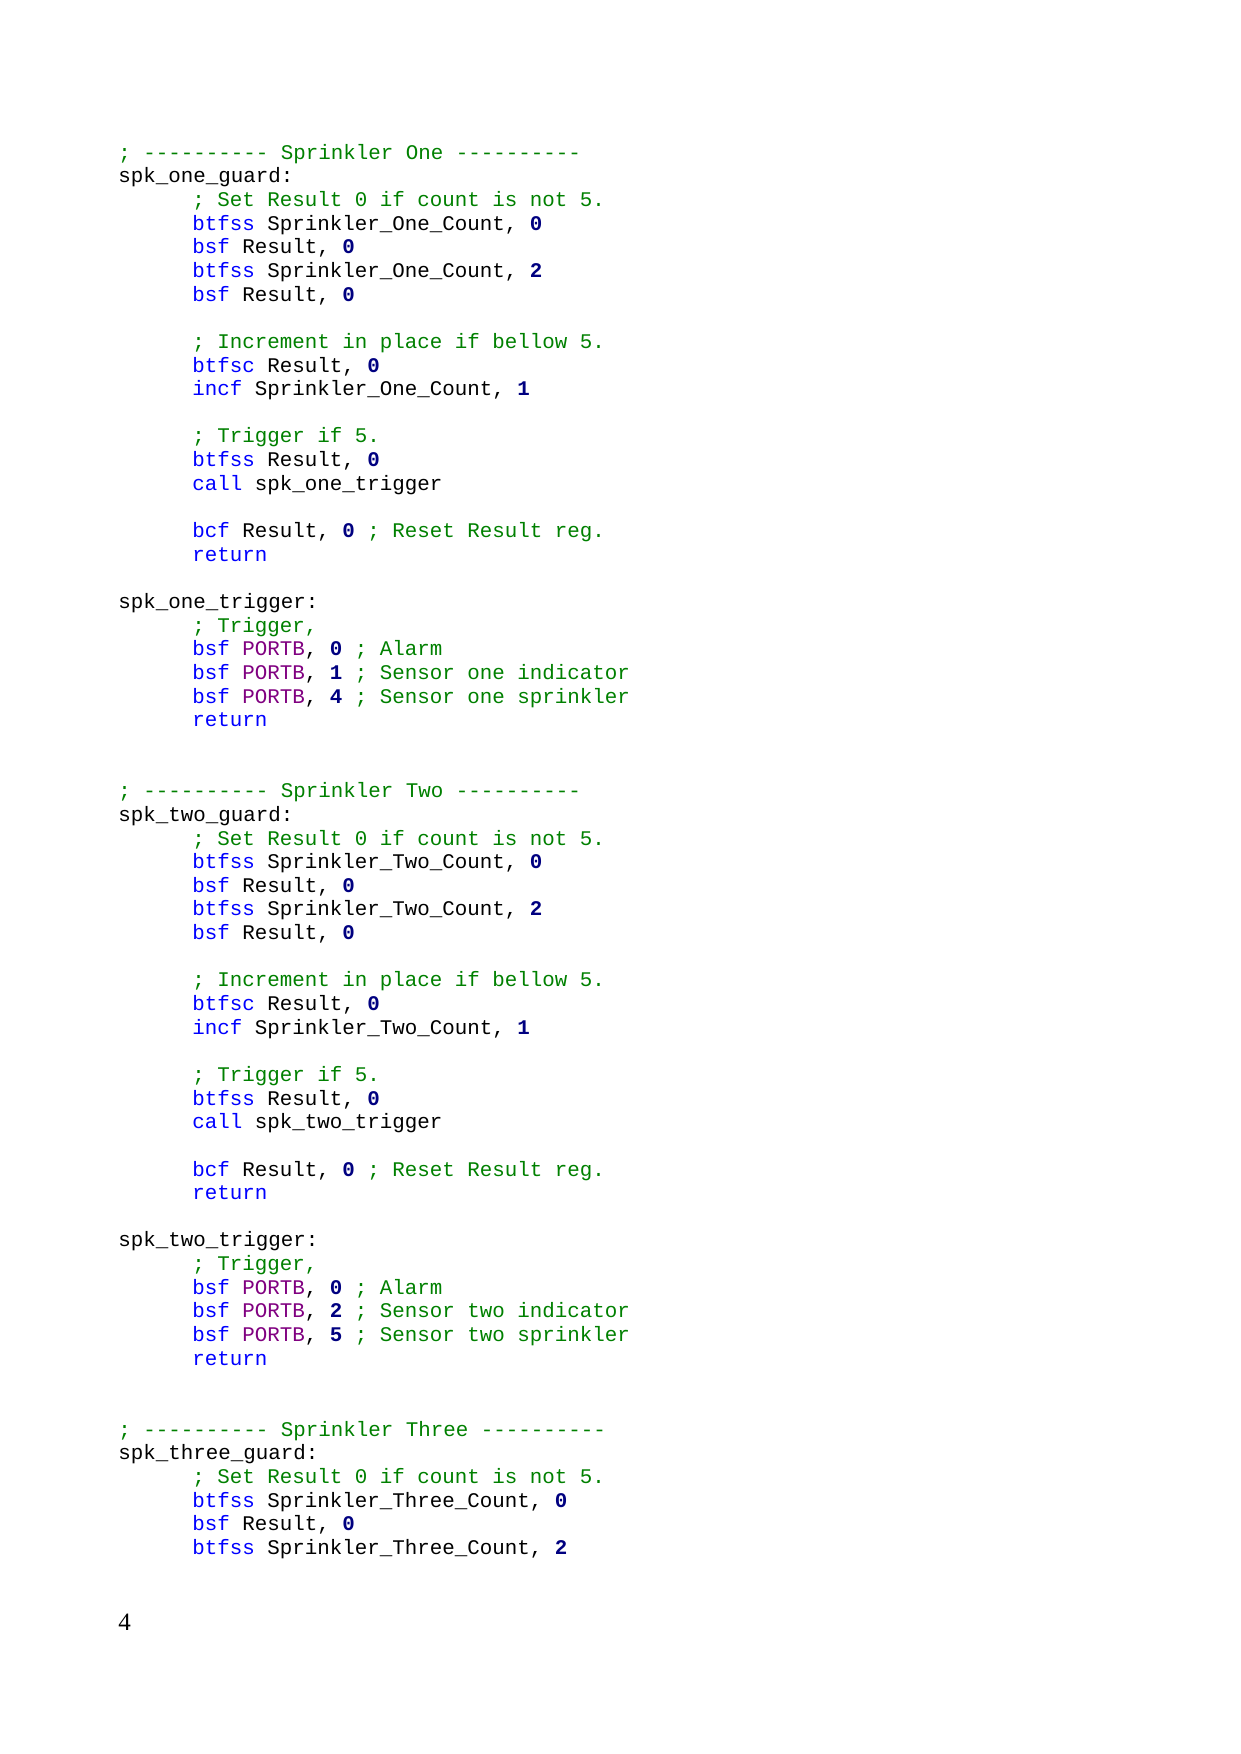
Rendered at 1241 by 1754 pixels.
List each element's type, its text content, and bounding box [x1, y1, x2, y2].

text btfss Sprinkler_One_Count, 2 [118, 260, 1122, 284]
text ; ---------- Sprinkler Two ---------- [118, 780, 1122, 804]
text spk_three_guard: [118, 1442, 1122, 1466]
text bsf PORTB, 2 ; Sensor two indicator [118, 1300, 1122, 1324]
text btfss Sprinkler_One_Count, 0 [118, 213, 1122, 236]
text bsf Result, 0 [118, 1513, 1122, 1537]
text btfss Sprinkler_Three_Count, 2 [118, 1537, 1122, 1561]
text spk_one_trigger: [118, 591, 1122, 615]
text ; Set Result 0 if count is not 5. [118, 189, 1122, 213]
text ; Set Result 0 if count is not 5. [118, 1466, 1122, 1489]
text btfsc Result, 0 [118, 993, 1122, 1017]
text bsf Result, 0 [118, 922, 1122, 946]
text bsf PORTB, 4 ; Sensor one sprinkler [118, 686, 1122, 709]
text bsf Result, 0 [118, 236, 1122, 260]
text btfss Result, 0 [118, 1088, 1122, 1111]
text bcf Result, 0 ; Reset Result reg. [118, 1158, 1122, 1182]
text ; Trigger if 5. [118, 426, 1122, 449]
text call spk_one_trigger [118, 473, 1122, 496]
text return [118, 1182, 1122, 1206]
text incf Sprinkler_Two_Count, 1 [118, 1017, 1122, 1040]
text ; Increment in place if bellow 5. [118, 331, 1122, 354]
text ; ---------- Sprinkler Three ---------- [118, 1419, 1122, 1442]
text btfss Sprinkler_Two_Count, 0 [118, 851, 1122, 875]
text btfss Sprinkler_Two_Count, 2 [118, 898, 1122, 922]
text spk_two_trigger: [118, 1229, 1122, 1253]
text bsf PORTB, 5 ; Sensor two sprinkler [118, 1324, 1122, 1348]
text ; Trigger if 5. [118, 1064, 1122, 1088]
text call spk_two_trigger [118, 1111, 1122, 1135]
text btfss Sprinkler_Three_Count, 0 [118, 1489, 1122, 1513]
text bcf Result, 0 ; Reset Result reg. [118, 520, 1122, 544]
text return [118, 544, 1122, 567]
text return [118, 1348, 1122, 1371]
text return [118, 709, 1122, 733]
text incf Sprinkler_One_Count, 1 [118, 378, 1122, 402]
text ; Increment in place if bellow 5. [118, 969, 1122, 993]
text spk_one_guard: [118, 165, 1122, 189]
text bsf PORTB, 1 ; Sensor one indicator [118, 662, 1122, 686]
text btfsc Result, 0 [118, 354, 1122, 378]
text bsf Result, 0 [118, 284, 1122, 307]
text bsf Result, 0 [118, 875, 1122, 898]
text ; Trigger, [118, 615, 1122, 638]
text bsf PORTB, 0 ; Alarm [118, 638, 1122, 662]
text spk_two_guard: [118, 804, 1122, 827]
text ; Set Result 0 if count is not 5. [118, 827, 1122, 851]
text bsf PORTB, 0 ; Alarm [118, 1277, 1122, 1300]
text ; ---------- Sprinkler One ---------- [118, 142, 1122, 165]
text btfss Result, 0 [118, 449, 1122, 473]
text ; Trigger, [118, 1253, 1122, 1277]
